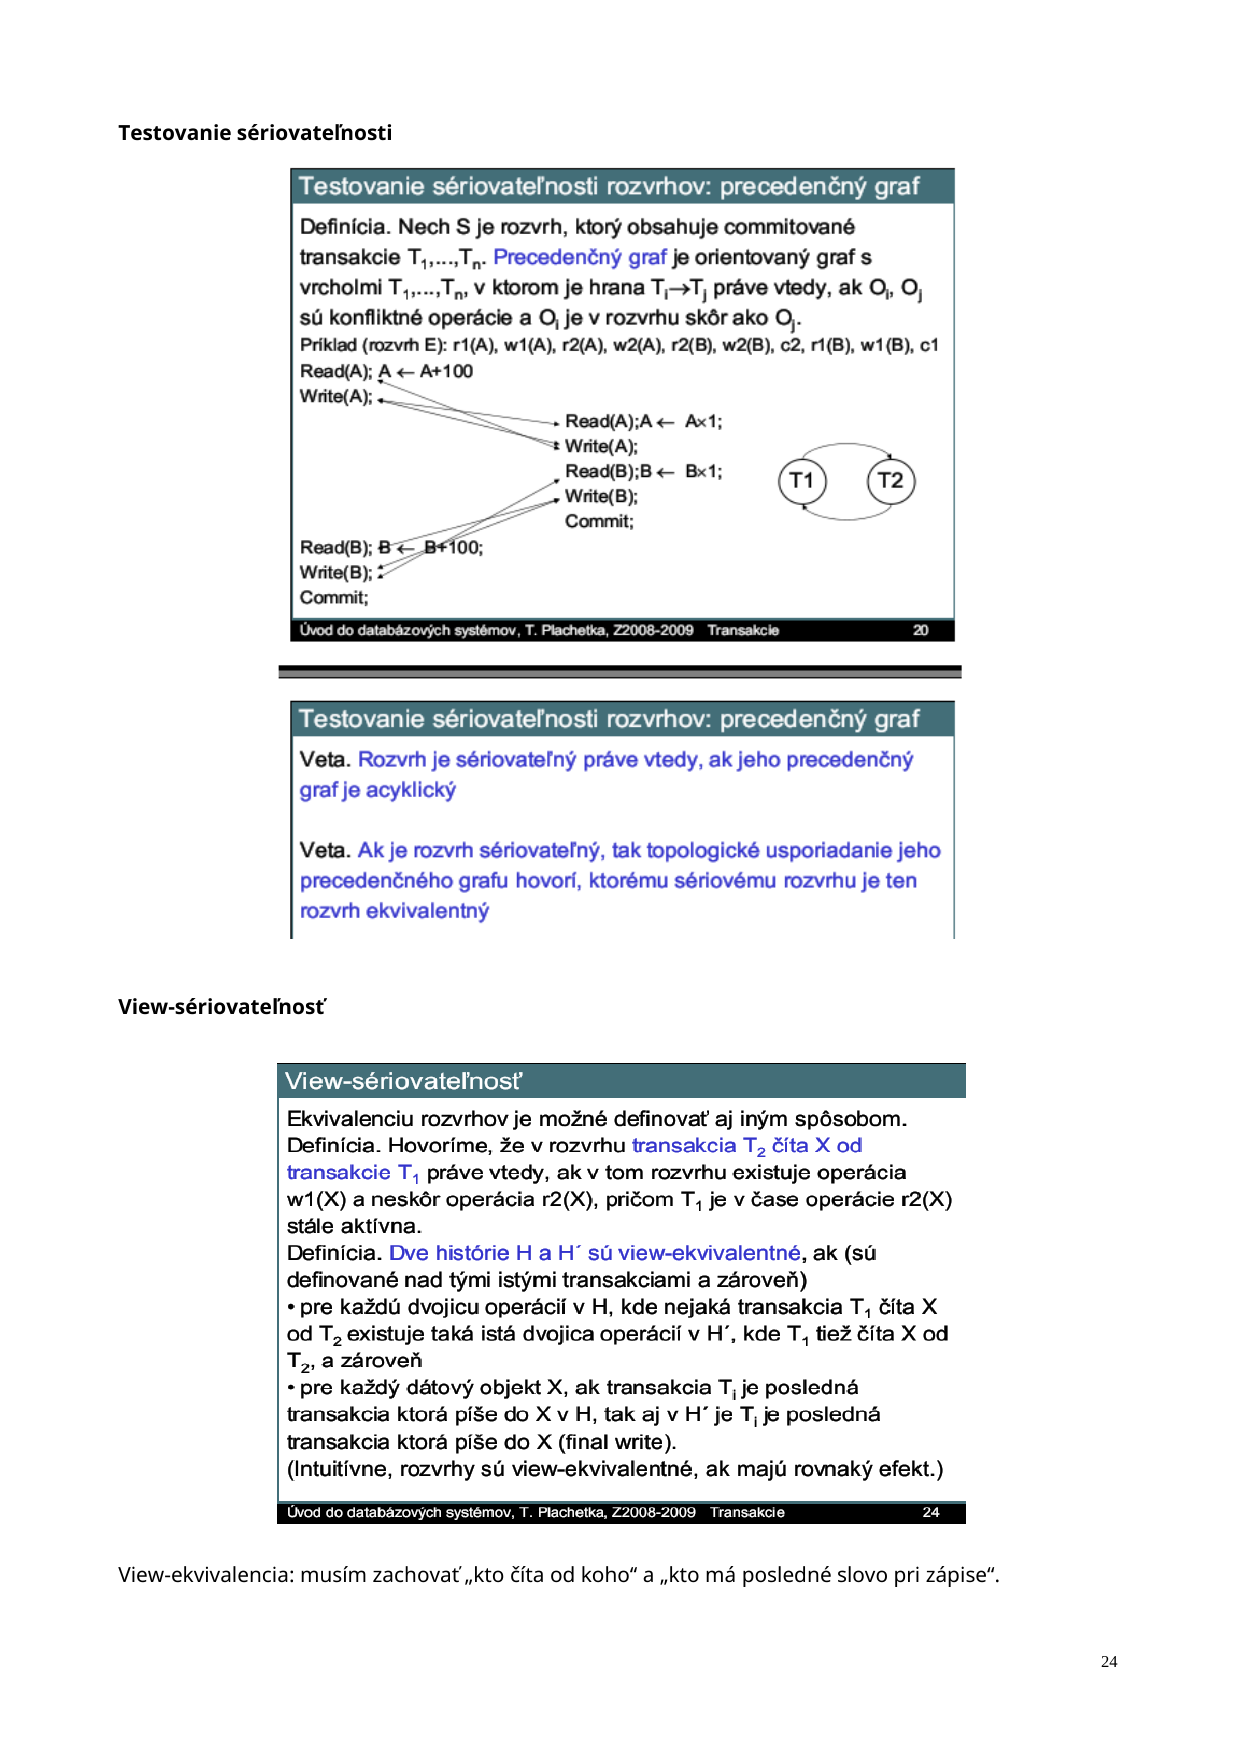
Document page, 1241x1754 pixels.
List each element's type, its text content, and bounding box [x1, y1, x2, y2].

subtitle Testovanie sériovateľnosti [118, 118, 1122, 147]
subtitle View-sériovateľnosť [118, 992, 1122, 1021]
picture [278, 159, 962, 939]
picture [266, 1056, 975, 1531]
text View-ekvivalencia: musím zachovať „kto číta od koho“ a „kto má posledné slovo pri zápise“. [118, 1560, 1122, 1588]
